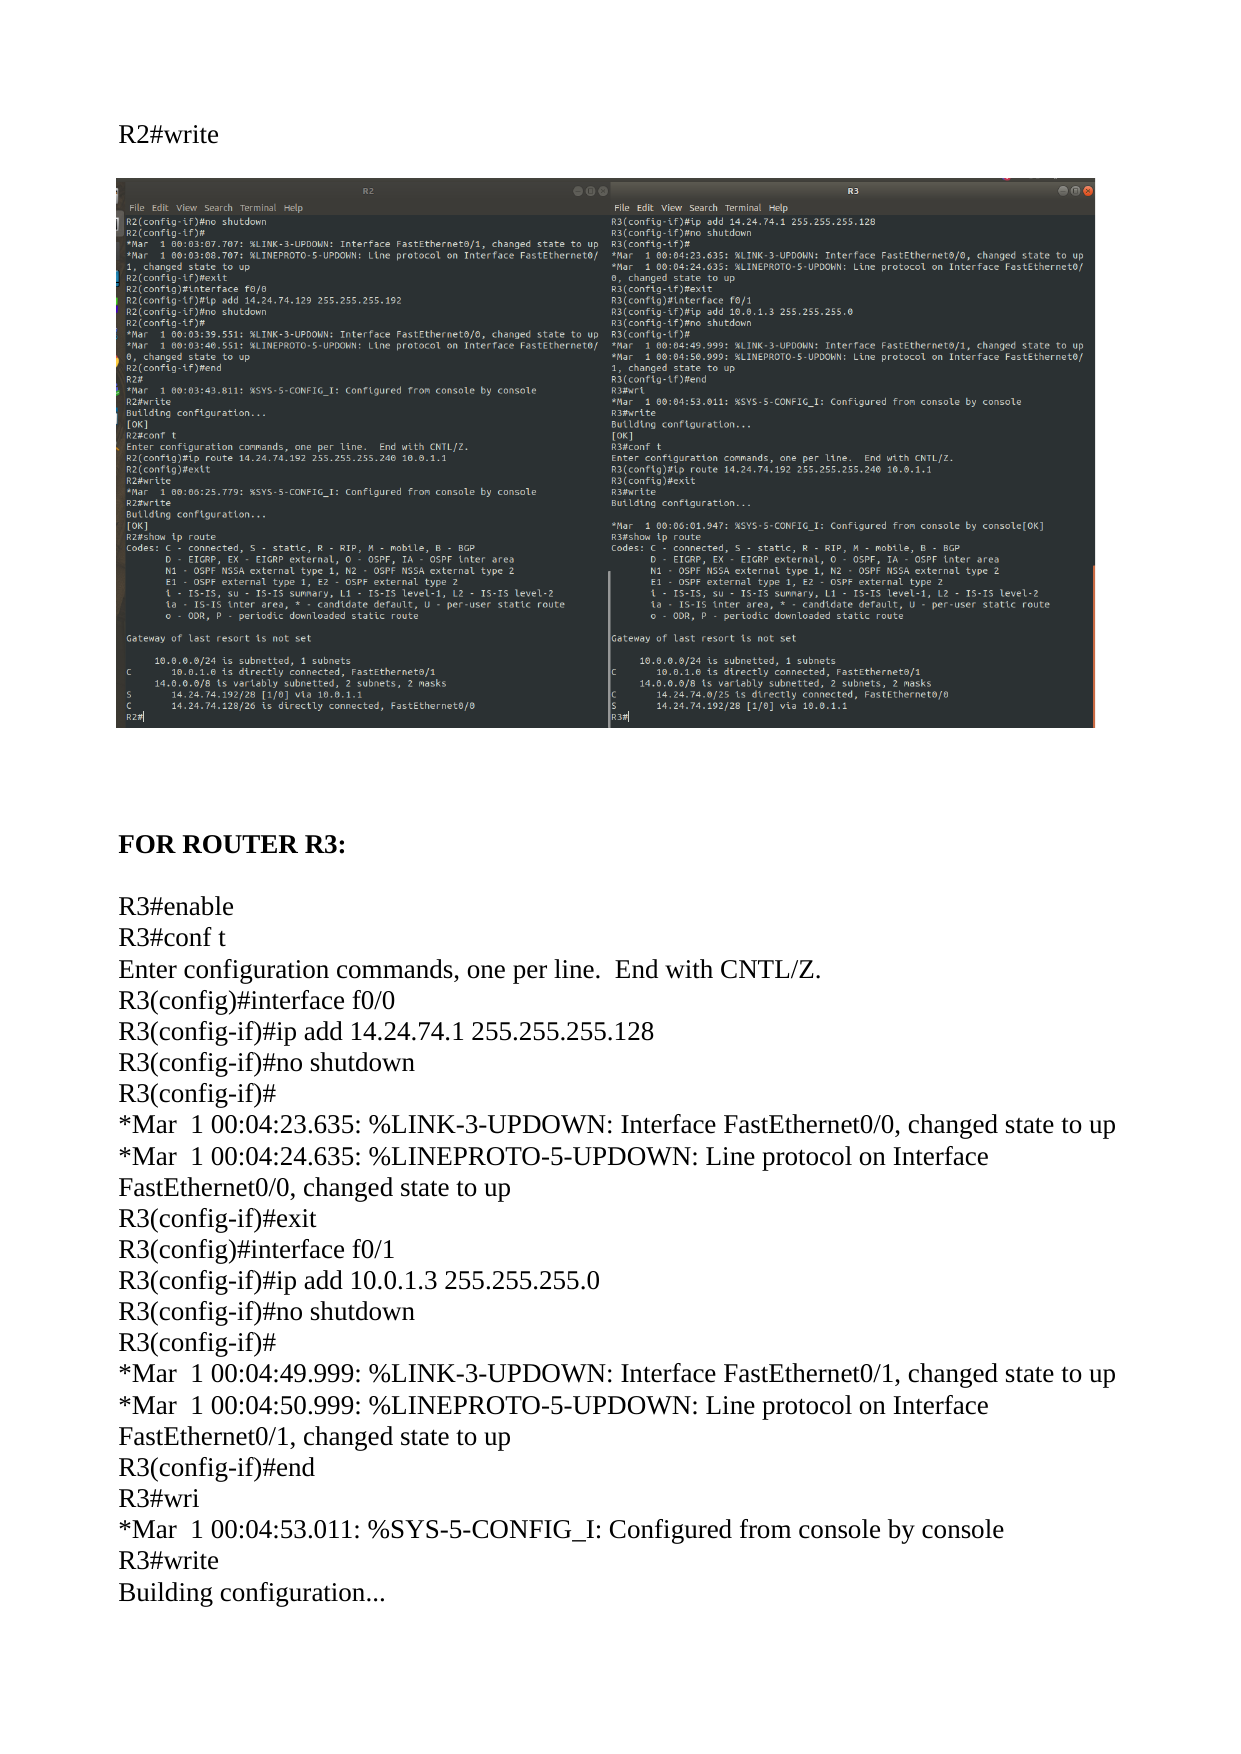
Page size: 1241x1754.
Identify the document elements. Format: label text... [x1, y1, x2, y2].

text R3(config-if)#ip add 14.24.74.1 255.255.255.128 [118, 1015, 1122, 1046]
text Enter configuration commands, one per line. End with CNTL/Z. [118, 953, 1122, 984]
text R2#write [118, 118, 1122, 149]
picture [116, 178, 1096, 728]
text Building configuration... [118, 1576, 1122, 1607]
text *Mar 1 00:04:53.011: %SYS-5-CONFIG_I: Configured from console by console [118, 1513, 1122, 1544]
text R3(config-if)#no shutdown [118, 1046, 1122, 1077]
text R3(config-if)# [118, 1077, 1122, 1108]
text R3(config-if)#exit [118, 1202, 1122, 1233]
text *Mar 1 00:04:23.635: %LINK-3-UPDOWN: Interface FastEthernet0/0, changed state to up [118, 1108, 1122, 1139]
text R3(config)#interface f0/1 [118, 1233, 1122, 1264]
text R3(config)#interface f0/0 [118, 984, 1122, 1015]
text R3#conf t [118, 922, 1122, 953]
text R3#write [118, 1544, 1122, 1576]
text R3#wri [118, 1482, 1122, 1513]
text R3(config-if)#no shutdown [118, 1295, 1122, 1326]
text FOR ROUTER R3: [118, 828, 1122, 859]
text R3(config-if)#ip add 10.0.1.3 255.255.255.0 [118, 1264, 1122, 1295]
text R3#enable [118, 890, 1122, 922]
text *Mar 1 00:04:49.999: %LINK-3-UPDOWN: Interface FastEthernet0/1, changed state to up [118, 1358, 1122, 1389]
text *Mar 1 00:04:50.999: %LINEPROTO-5-UPDOWN: Line protocol on Interface FastEthernet0/1, changed state to up [118, 1389, 1122, 1451]
text R3(config-if)#end [118, 1451, 1122, 1482]
text R3(config-if)# [118, 1326, 1122, 1358]
text *Mar 1 00:04:24.635: %LINEPROTO-5-UPDOWN: Line protocol on Interface FastEthernet0/0, changed state to up [118, 1139, 1122, 1202]
